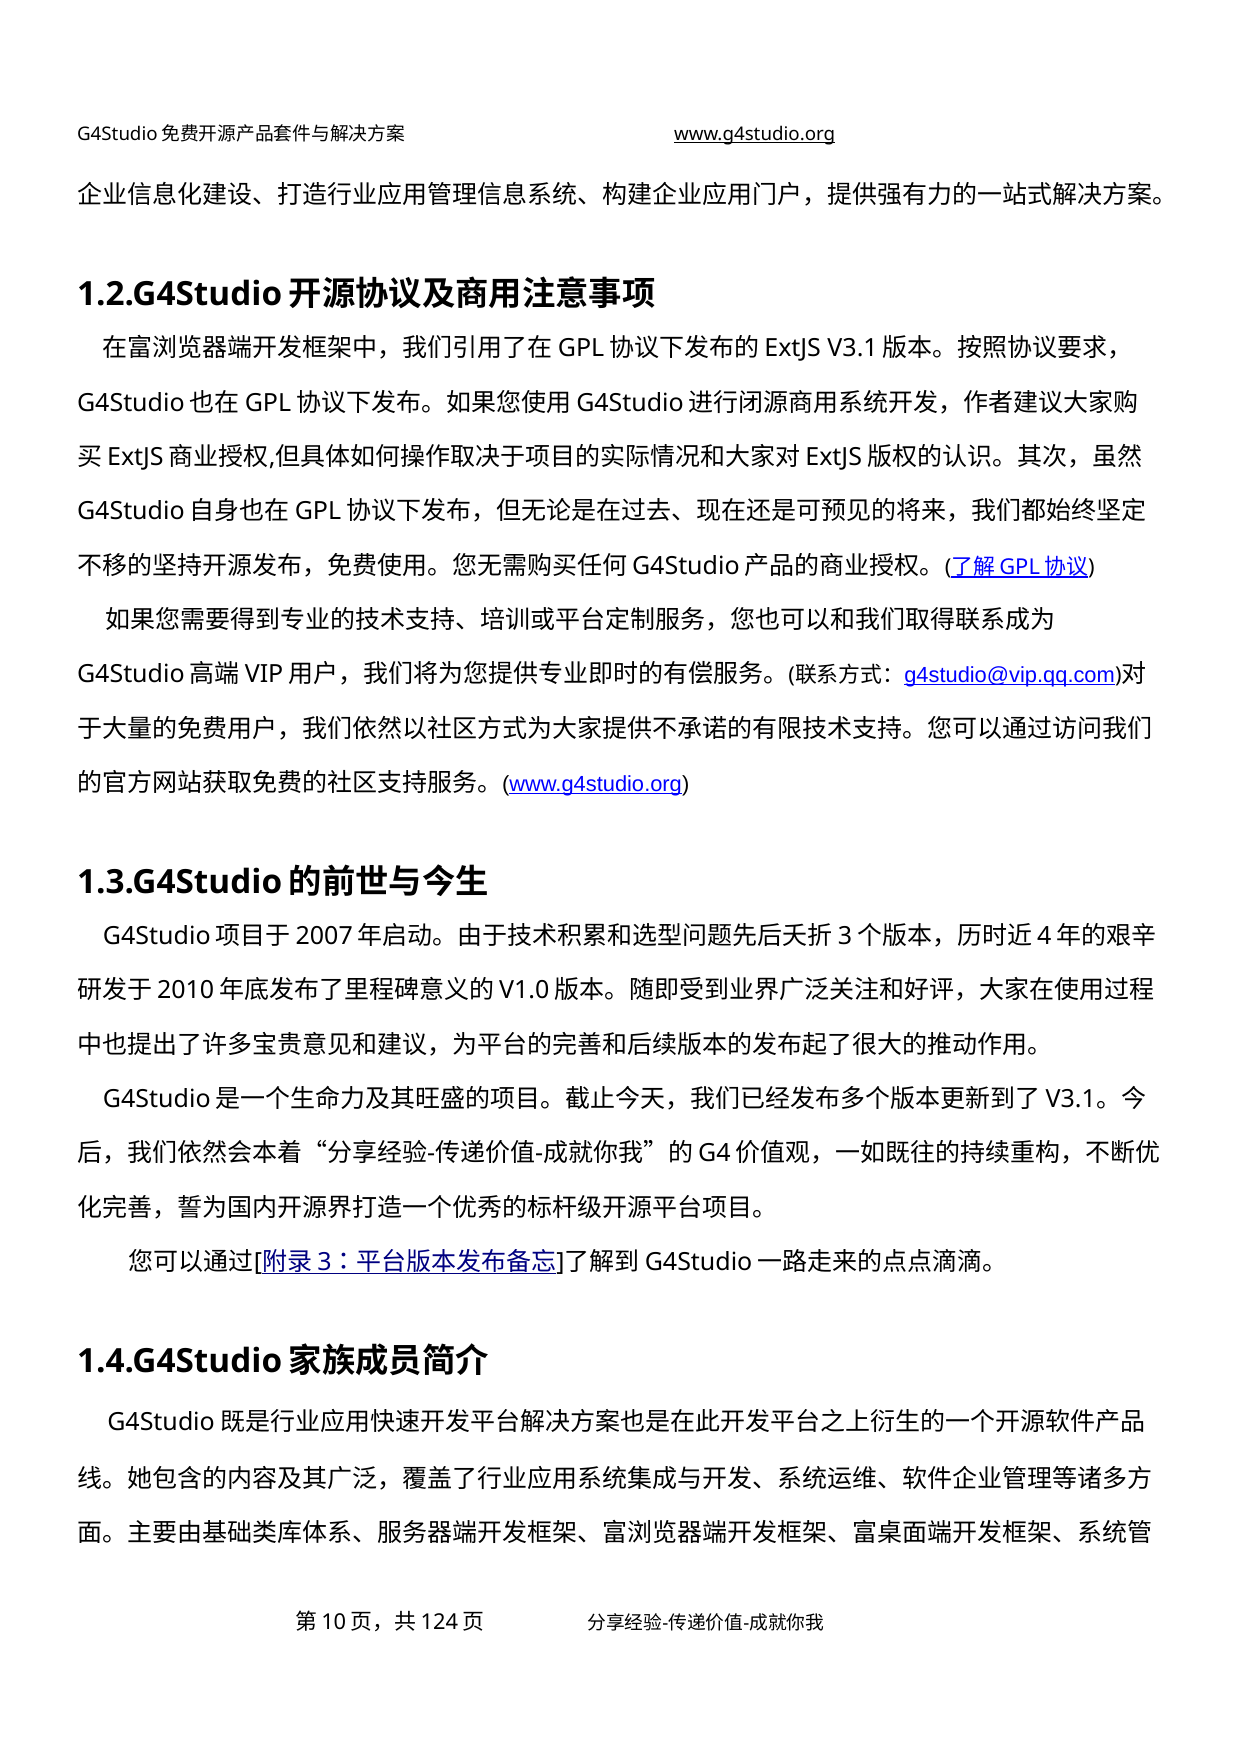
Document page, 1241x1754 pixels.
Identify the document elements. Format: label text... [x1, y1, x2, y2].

subtitle 1.2.G4Studio开源协议及商用注意事项 [77, 267, 1163, 315]
text 在富浏览器端开发框架中，我们引用了在GPL协议下发布的ExtJS V3.1版本。按照协议要求，G4Studio也在GPL协议下发布。如果您使用G4Studio进行闭源商用系统开发，作者建议大家购买ExtJS商业授权,但具体如何操作取决于项目的实际情况和大家对ExtJS版权的认识。其次，虽然G4Studio自身也在GPL协议下发布，但无论是在过去、现在还是可预见的将来，我们都始终坚定不移的坚持开源发布，免费使用。您无需购买任何G4Studio产品的商业授权。(了解GPL协议) 如果您需要得到专业的技术支持、培训或平台定制服务，您也可以和我们取得联系成为G4Studio高端VIP用户，我们将为您提供专业即时的有偿服务。(联系方式：g4studio@vip.qq.com)对于大量的免费用户，我们依然以社区方式为大家提供不承诺的有限技术支持。您可以通过访问我们的官方网站获取免费的社区支持服务。(www.g4studio.org) [77, 328, 1163, 799]
subtitle 1.4.G4Studio家族成员简介 [77, 1333, 1163, 1382]
text G4Studio既是行业应用快速开发平台解决方案也是在此开发平台之上衍生的一个开源软件产品线。她包含的内容及其广泛，覆盖了行业应用系统集成与开发、系统运维、软件企业管理等诸多方面。主要由基础类库体系、服务器端开发框架、富浏览器端开发框架、富桌面端开发框架、系统管 [77, 1394, 1163, 1549]
subtitle 1.3.G4Studio的前世与今生 [77, 854, 1163, 903]
text G4Studio是一套基于JavaEE面向中小软件企业的集需求分析、软件设计、编码实现、运行测试、 运营维护、软件项目管理等于一体，力求覆盖整个软件生命周期的免费开源产品套件。以“标准功能可复用、通用模块可配置、行业需求快速开发、异构系统无缝集成”为目标，全方位立体化的为企业信息化建设、打造行业应用管理信息系统、构建企业应用门户，提供强有力的一站式解决方案。 [77, 175, 1163, 211]
text G4Studio项目于2007年启动。由于技术积累和选型问题先后夭折3个版本，历时近4年的艰辛研发于2010年底发布了里程碑意义的V1.0版本。随即受到业界广泛关注和好评，大家在使用过程中也提出了许多宝贵意见和建议，为平台的完善和后续版本的发布起了很大的推动作用。 G4Studio是一个生命力及其旺盛的项目。截止今天，我们已经发布多个版本更新到了V3.1。今后，我们依然会本着“分享经验-传递价值-成就你我”的G4价值观，一如既往的持续重构，不断优化完善，誓为国内开源界打造一个优秀的标杆级开源平台项目。 您可以通过[附录3：平台版本发布备忘]了解到G4Studio一路走来的点点滴滴。 [77, 915, 1163, 1278]
